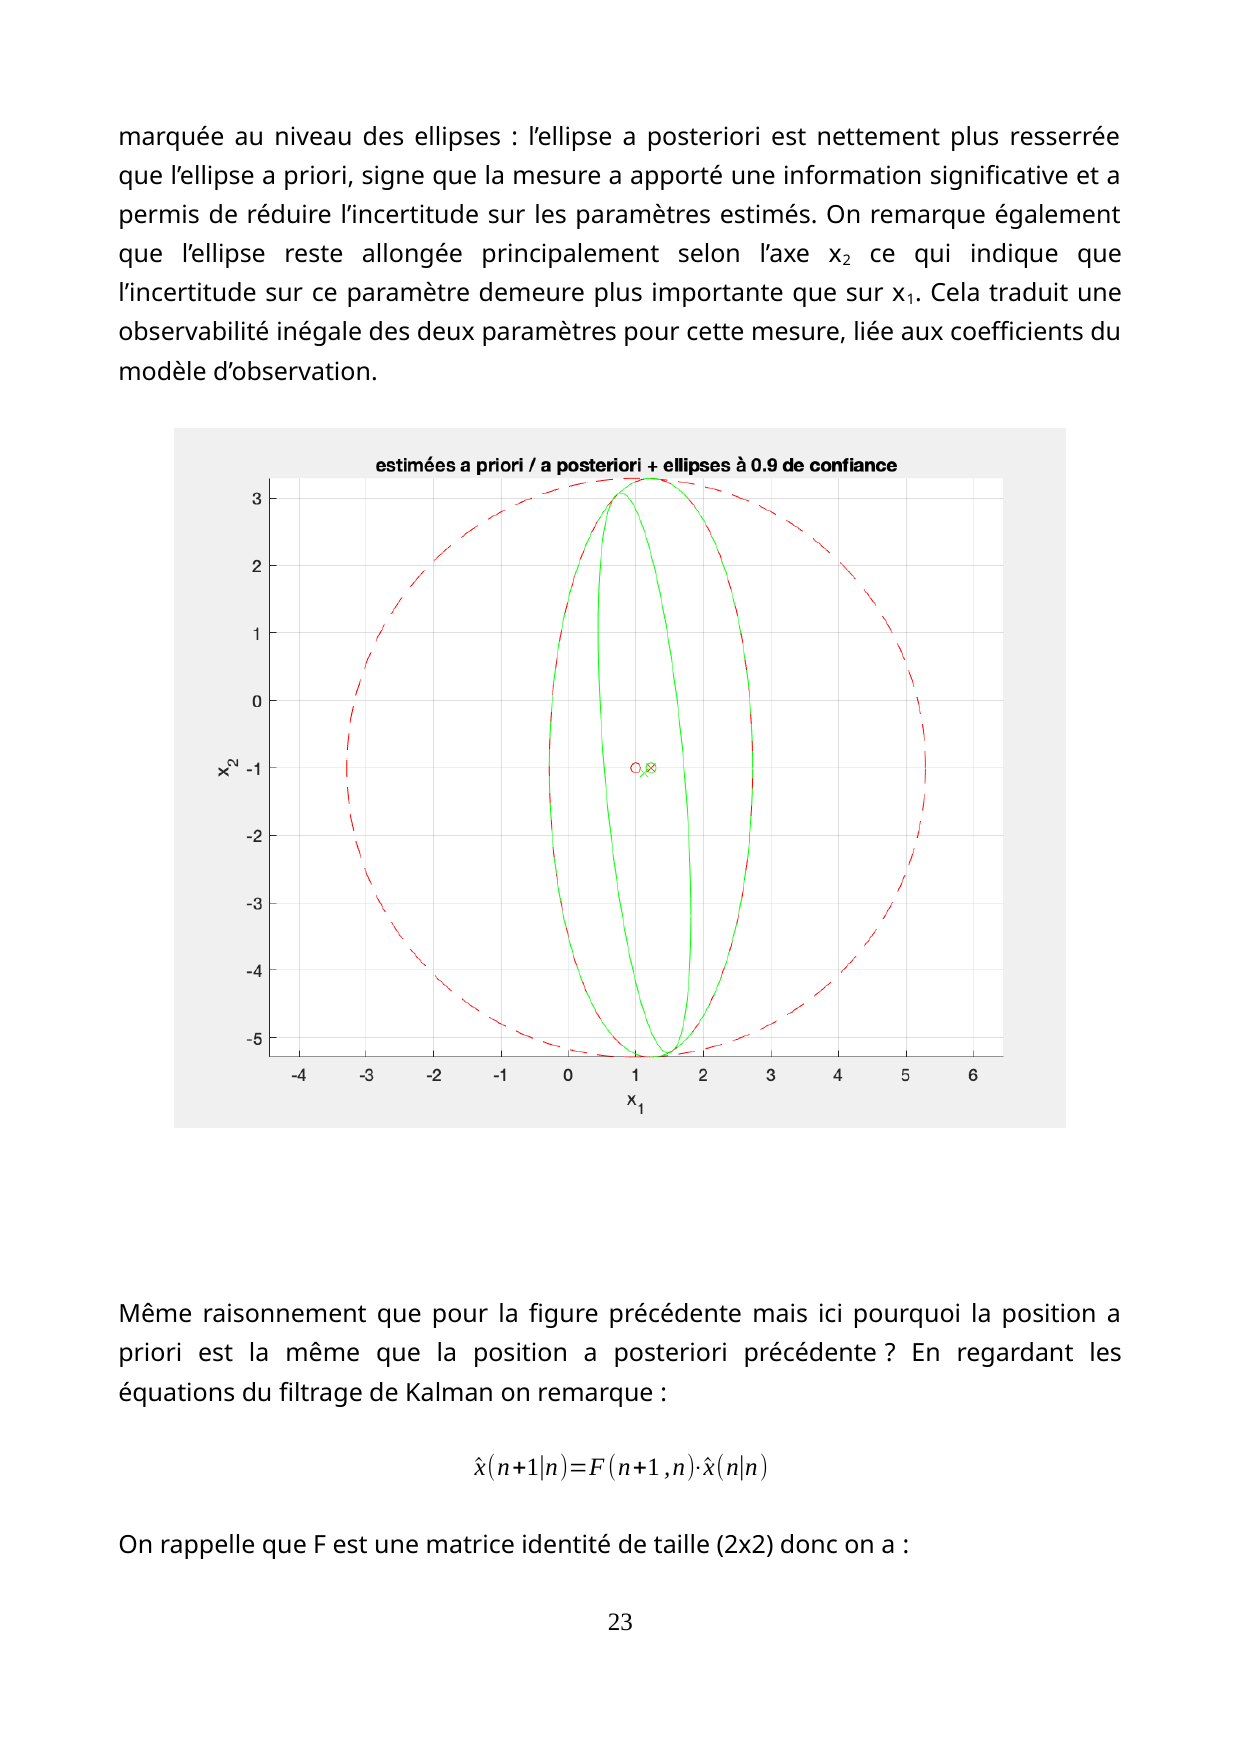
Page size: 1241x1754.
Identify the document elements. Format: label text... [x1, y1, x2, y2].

subtitle Code couleur : [ Rouge : première itération , Vert : deuxième itération ] [1067, 497, 1122, 531]
picture [174, 428, 1067, 1128]
text On rappelle que F est une matrice identité de taille (2x2) donc on a : [118, 1527, 1122, 1561]
text Même raisonnement que pour la figure précédente mais ici pourquoi la position a priori est la même que la position a posteriori précédente ? En regardant les équations du filtrage de Kalman on remarque : [118, 1296, 1122, 1408]
text marquée au niveau des ellipses : l’ellipse a posteriori est nettement plus resserrée que l’ellipse a priori, signe que la mesure a apporté une information significative et a permis de réduire l’incertitude sur les paramètres estimés. On remarque également que l’ellipse reste allongée principalement selon l’axe x2 ce qui indique que l’incertitude sur ce paramètre demeure plus importante que sur x1. Cela traduit une observabilité inégale des deux paramètres pour cette mesure, liée aux coefficients du modèle d’observation. [118, 118, 1122, 387]
subtitle Code couleur : [ Rouge : première itération , Vert : deuxième itération ] [118, 497, 174, 531]
